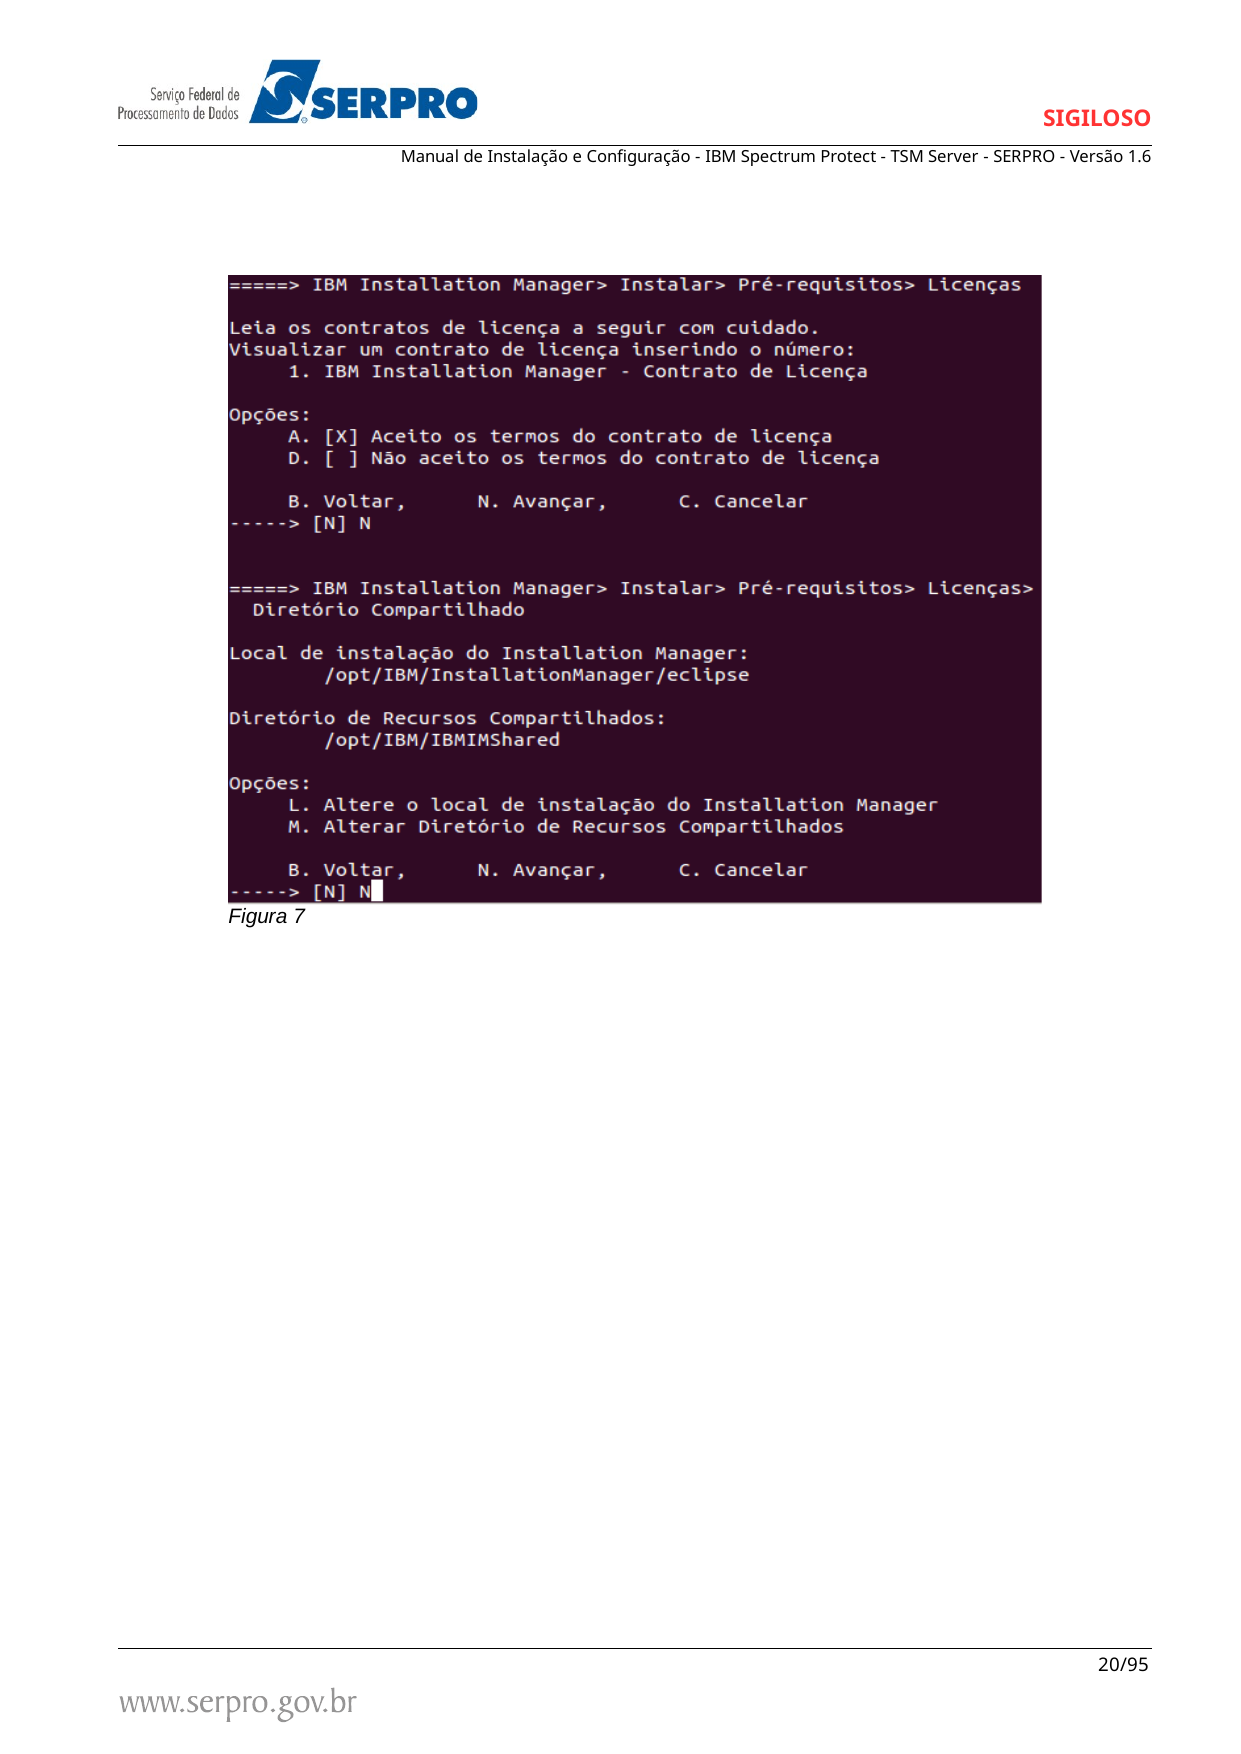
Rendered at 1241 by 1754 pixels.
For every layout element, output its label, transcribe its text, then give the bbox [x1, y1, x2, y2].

text Figura 7 [228, 905, 1042, 928]
picture [228, 275, 1042, 905]
picture [118, 59, 478, 124]
